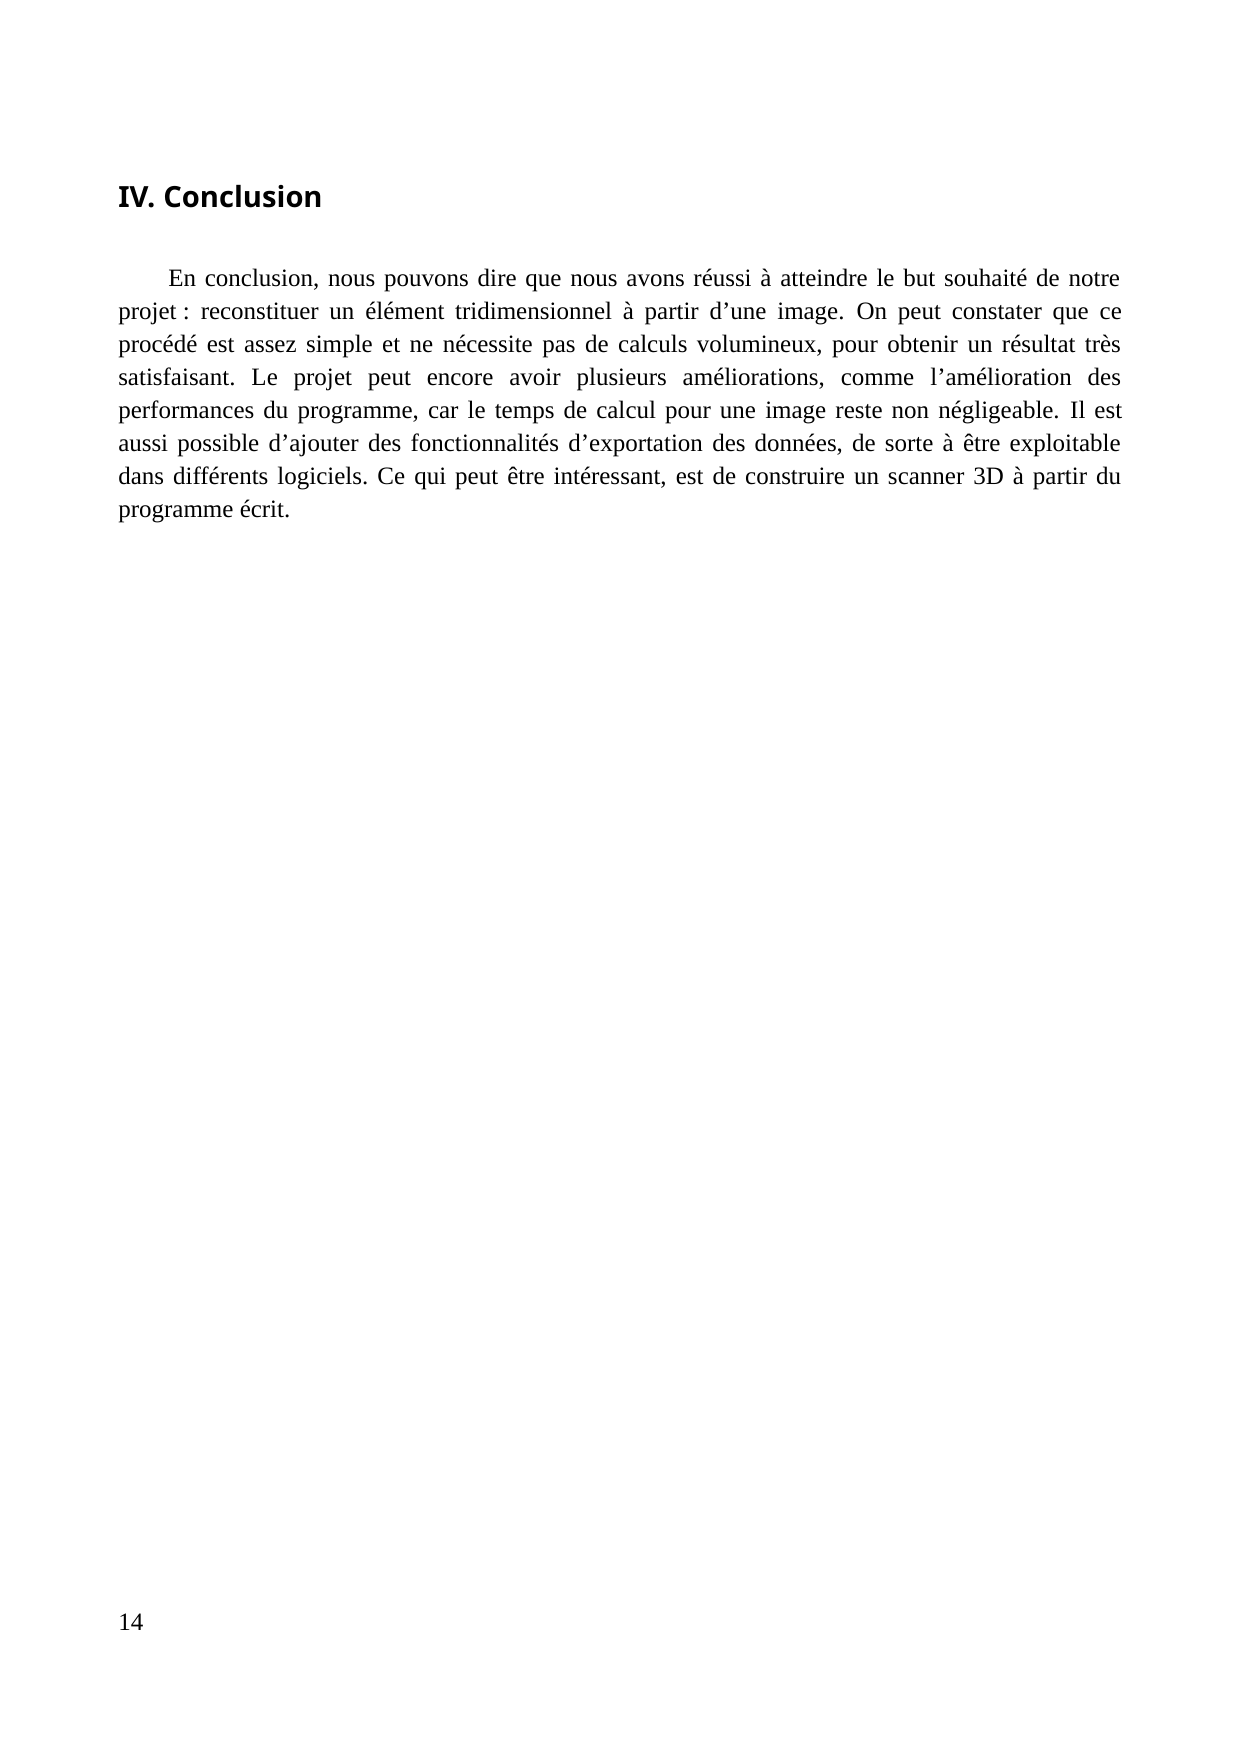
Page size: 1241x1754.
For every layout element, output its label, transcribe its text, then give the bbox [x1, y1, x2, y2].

text En conclusion, nous pouvons dire que nous avons réussi à atteindre le but souhaité de notre projet : reconstituer un élément tridimensionnel à partir d’une image. On peut constater que ce procédé est assez simple et ne nécessite pas de calculs volumineux, pour obtenir un résultat très satisfaisant. Le projet peut encore avoir plusieurs améliorations, comme l’amélioration des performances du programme, car le temps de calcul pour une image reste non négligeable. Il est aussi possible d’ajouter des fonctionnalités d’exportation des données, de sorte à être exploitable dans différents logiciels. Ce qui peut être intéressant, est de construire un scanner 3D à partir du programme écrit. [118, 263, 1122, 523]
subtitle Conclusion [118, 176, 1122, 216]
